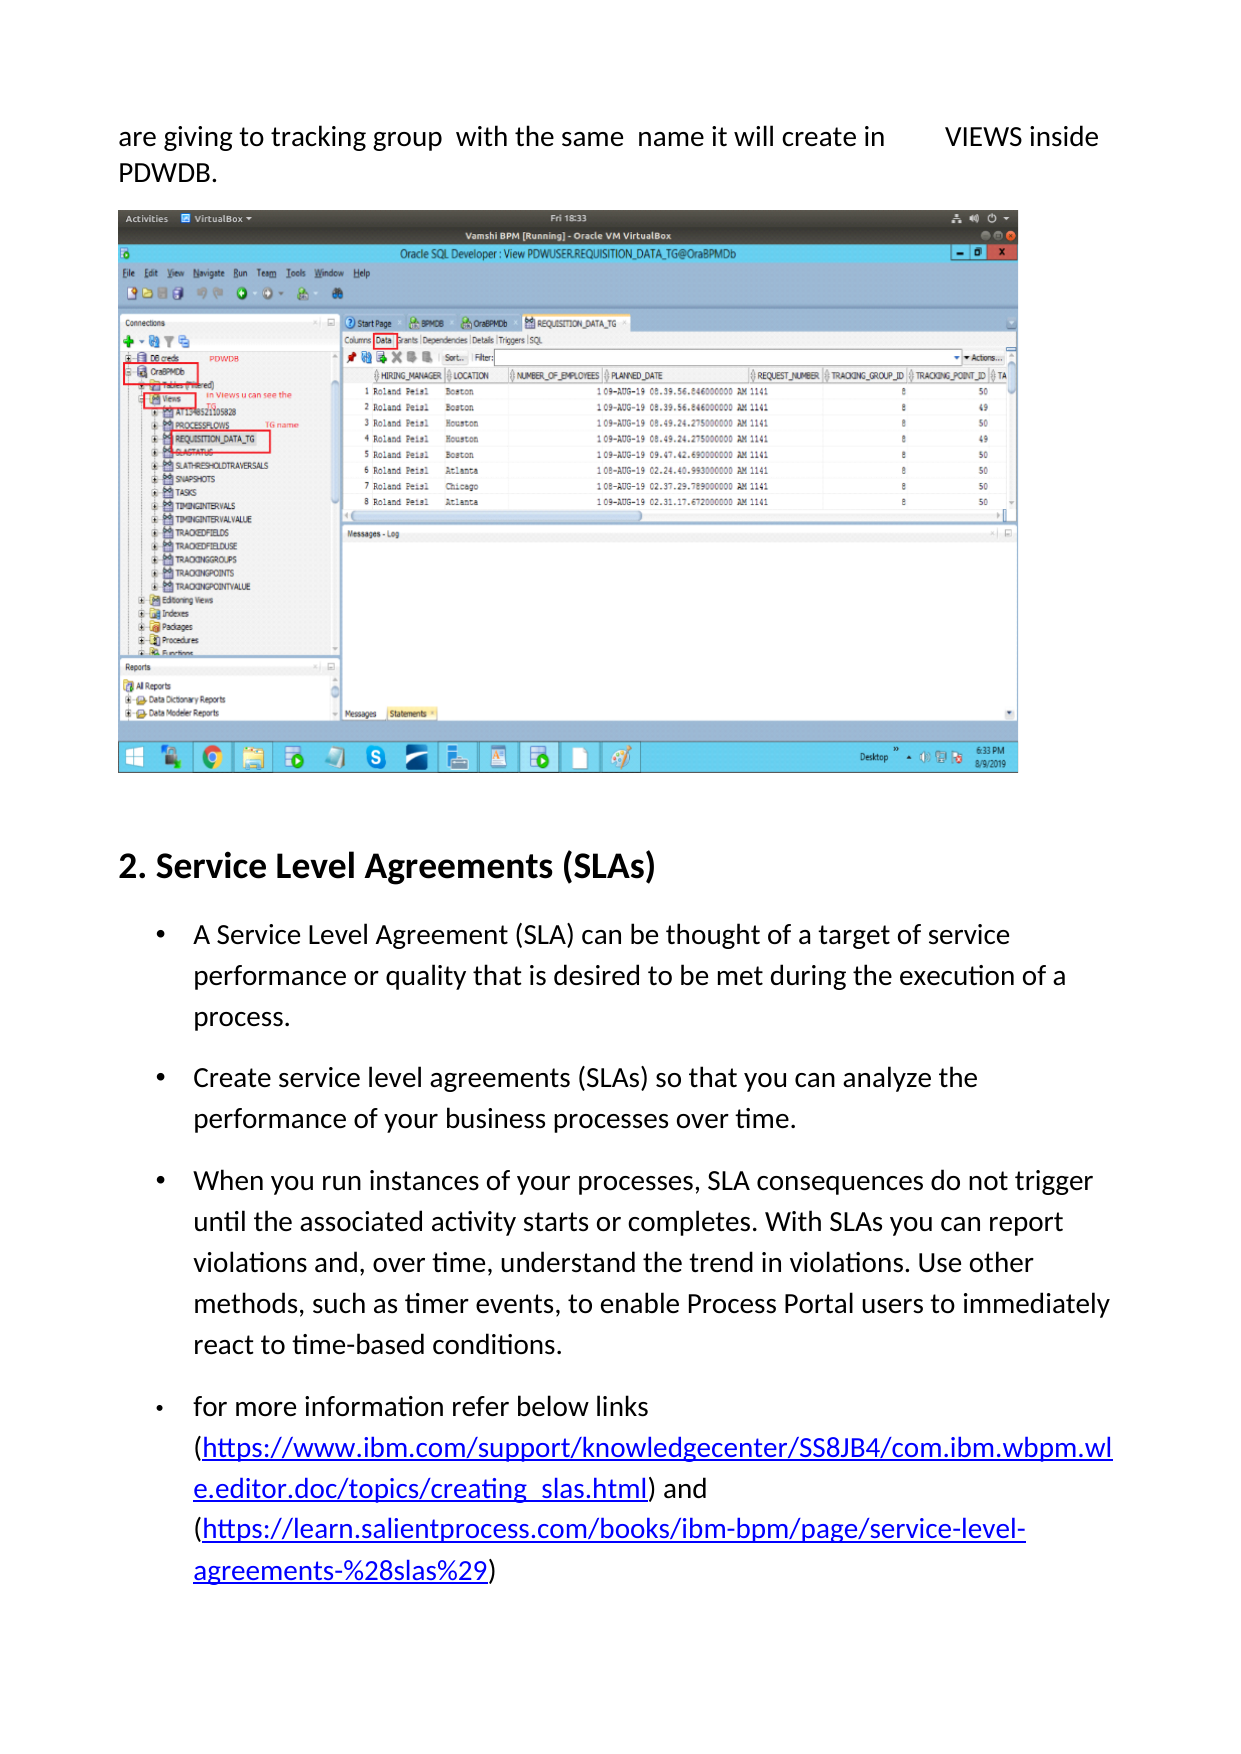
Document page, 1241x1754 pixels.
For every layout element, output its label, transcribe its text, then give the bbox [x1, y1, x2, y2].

list When you run instances of your processes, SLA consequences do not trigger until the associated activity starts or completes. With SLAs you can report violations and, over time, understand the trend in violations. Use other methods, such as timer events, to enable Process Portal users to immediately react to time-based conditions. [156, 1162, 1122, 1362]
text 2. Service Level Agreements (SLAs) [118, 842, 1122, 888]
list A Service Level Agreement (SLA) can be thought of a target of service performance or quality that is desired to be met during the execution of a process. [156, 916, 1122, 1033]
list for more information refer below links (https://www.ibm.com/support/knowledgecenter/SS8JB4/com.ibm.wbpm.wle.editor.doc/topics/creating_slas.html) and (https://learn.salientprocess.com/books/ibm-bpm/page/service-level-agreements-%28slas%29) [156, 1388, 1122, 1587]
text are giving to tracking group with the same name it will create in VIEWS inside PDWDB. [118, 118, 1122, 189]
list Create service level agreements (SLAs) so that you can analyze the performance of your business processes over time. [156, 1059, 1122, 1136]
